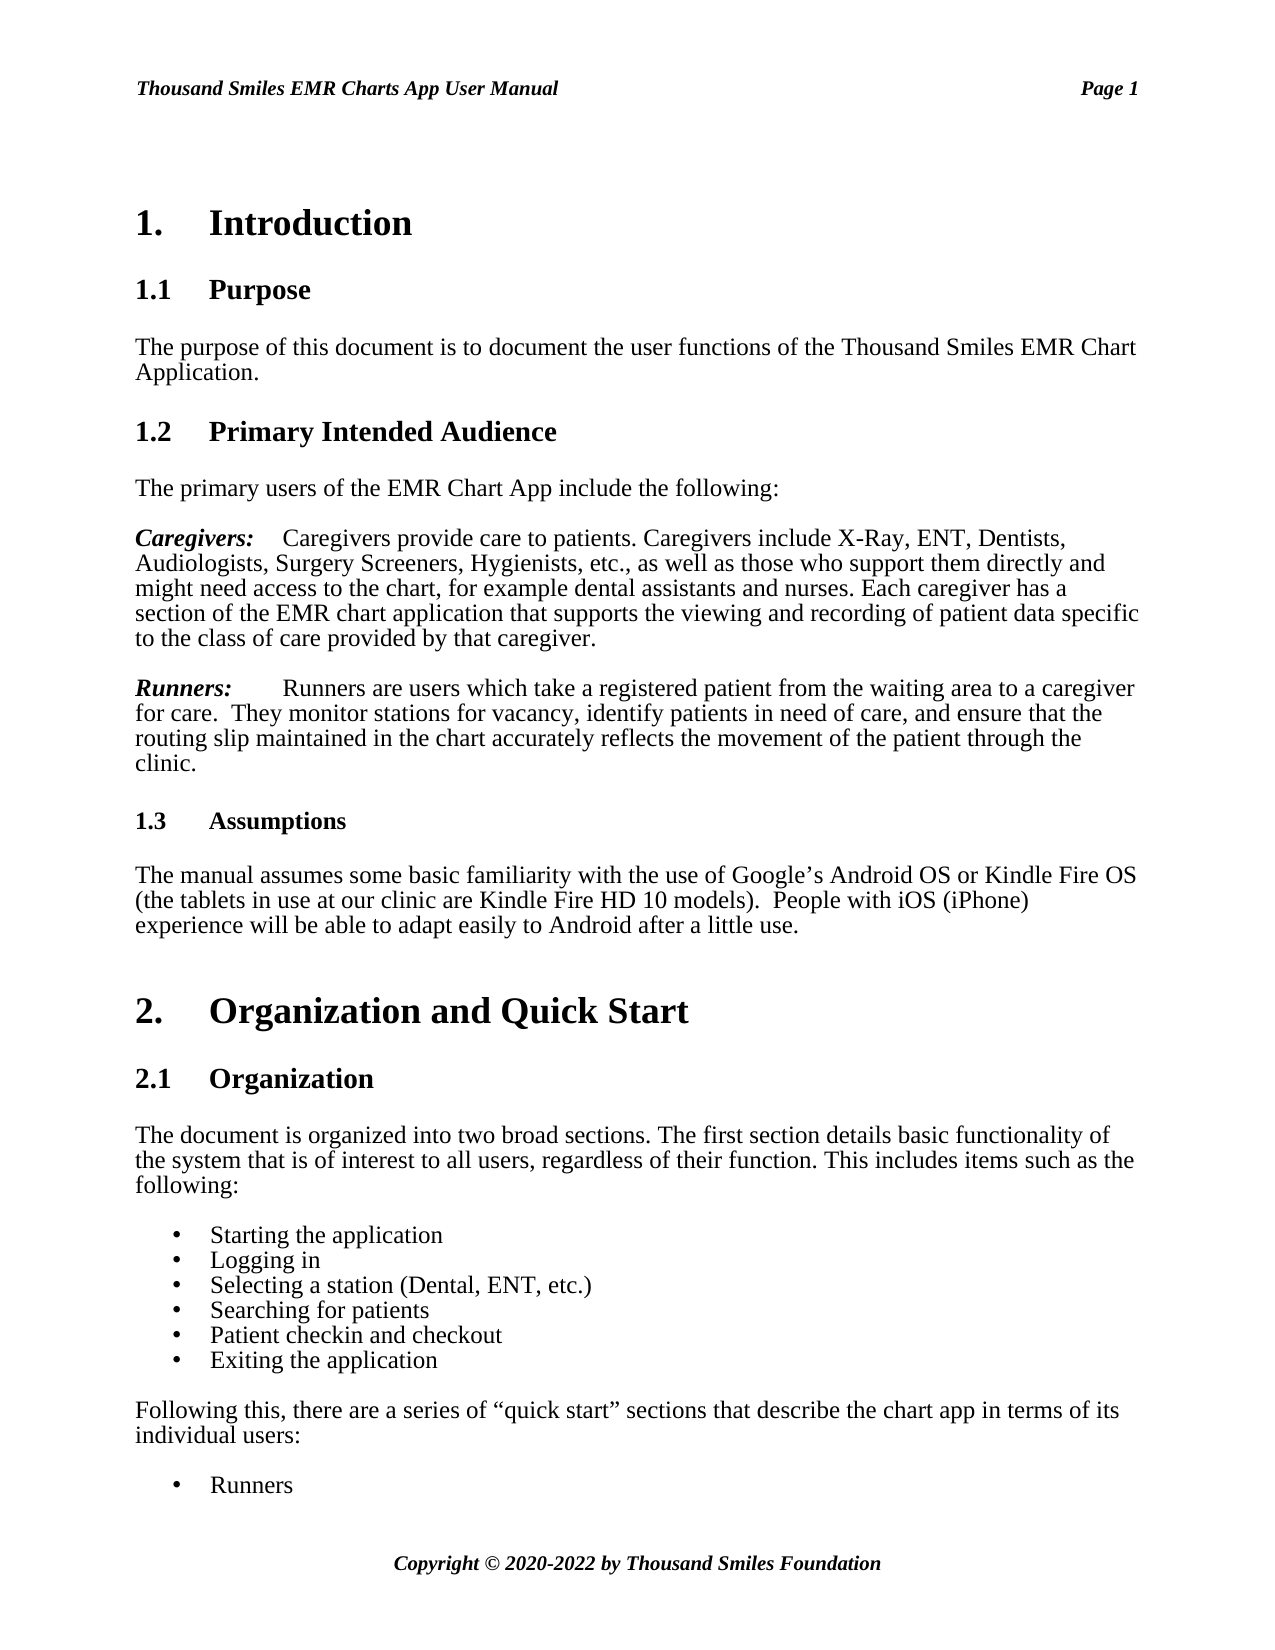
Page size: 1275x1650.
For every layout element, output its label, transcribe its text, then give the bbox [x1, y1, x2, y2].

text Runners: Runners are users which take a registered patient from the waiting area to a caregiver for care. They monitor stations for vacancy, identify patients in need of care, and ensure that the routing slip maintained in the chart accurately reflects the movement of the patient through the clinic. [135, 677, 1140, 777]
subtitle Purpose [135, 272, 1140, 306]
subtitle Organization and Quick Start [135, 989, 1140, 1032]
list Starting the application [172, 1224, 1140, 1249]
subtitle Assumptions [135, 806, 1140, 835]
subtitle Organization [135, 1061, 1140, 1095]
list Selecting a station (Dental, ENT, etc.) [172, 1274, 1140, 1299]
list Patient checkin and checkout [172, 1324, 1140, 1349]
subtitle Introduction [135, 200, 1140, 243]
text The document is organized into two broad sections. The first section details basic functionality of the system that is of interest to all users, regardless of their function. This includes items such as the following: [135, 1124, 1140, 1199]
text The primary users of the EMR Chart App include the following: [135, 477, 1140, 502]
text Following this, there are a series of “quick start” sections that describe the chart app in terms of its individual users: [135, 1399, 1140, 1449]
list Logging in [172, 1249, 1140, 1274]
list Runners [172, 1474, 1140, 1499]
list Searching for patients [172, 1299, 1140, 1324]
text Caregivers: Caregivers provide care to patients. Caregivers include X-Ray, ENT, Dentists, Audiologists, Surgery Screeners, Hygienists, etc., as well as those who support them directly and might need access to the chart, for example dental assistants and nurses. Each caregiver has a section of the EMR chart application that supports the viewing and recording of patient data specific to the class of care provided by that caregiver. [135, 527, 1140, 652]
list Exiting the application [172, 1349, 1140, 1374]
text The manual assumes some basic familiarity with the use of Google’s Android OS or Kindle Fire OS (the tablets in use at our clinic are Kindle Fire HD 10 models). People with iOS (iPhone) experience will be able to adapt easily to Android after a little use. [135, 864, 1140, 939]
text The purpose of this document is to document the user functions of the Thousand Smiles EMR Chart Application. [135, 335, 1140, 385]
subtitle Primary Intended Audience [135, 414, 1140, 448]
